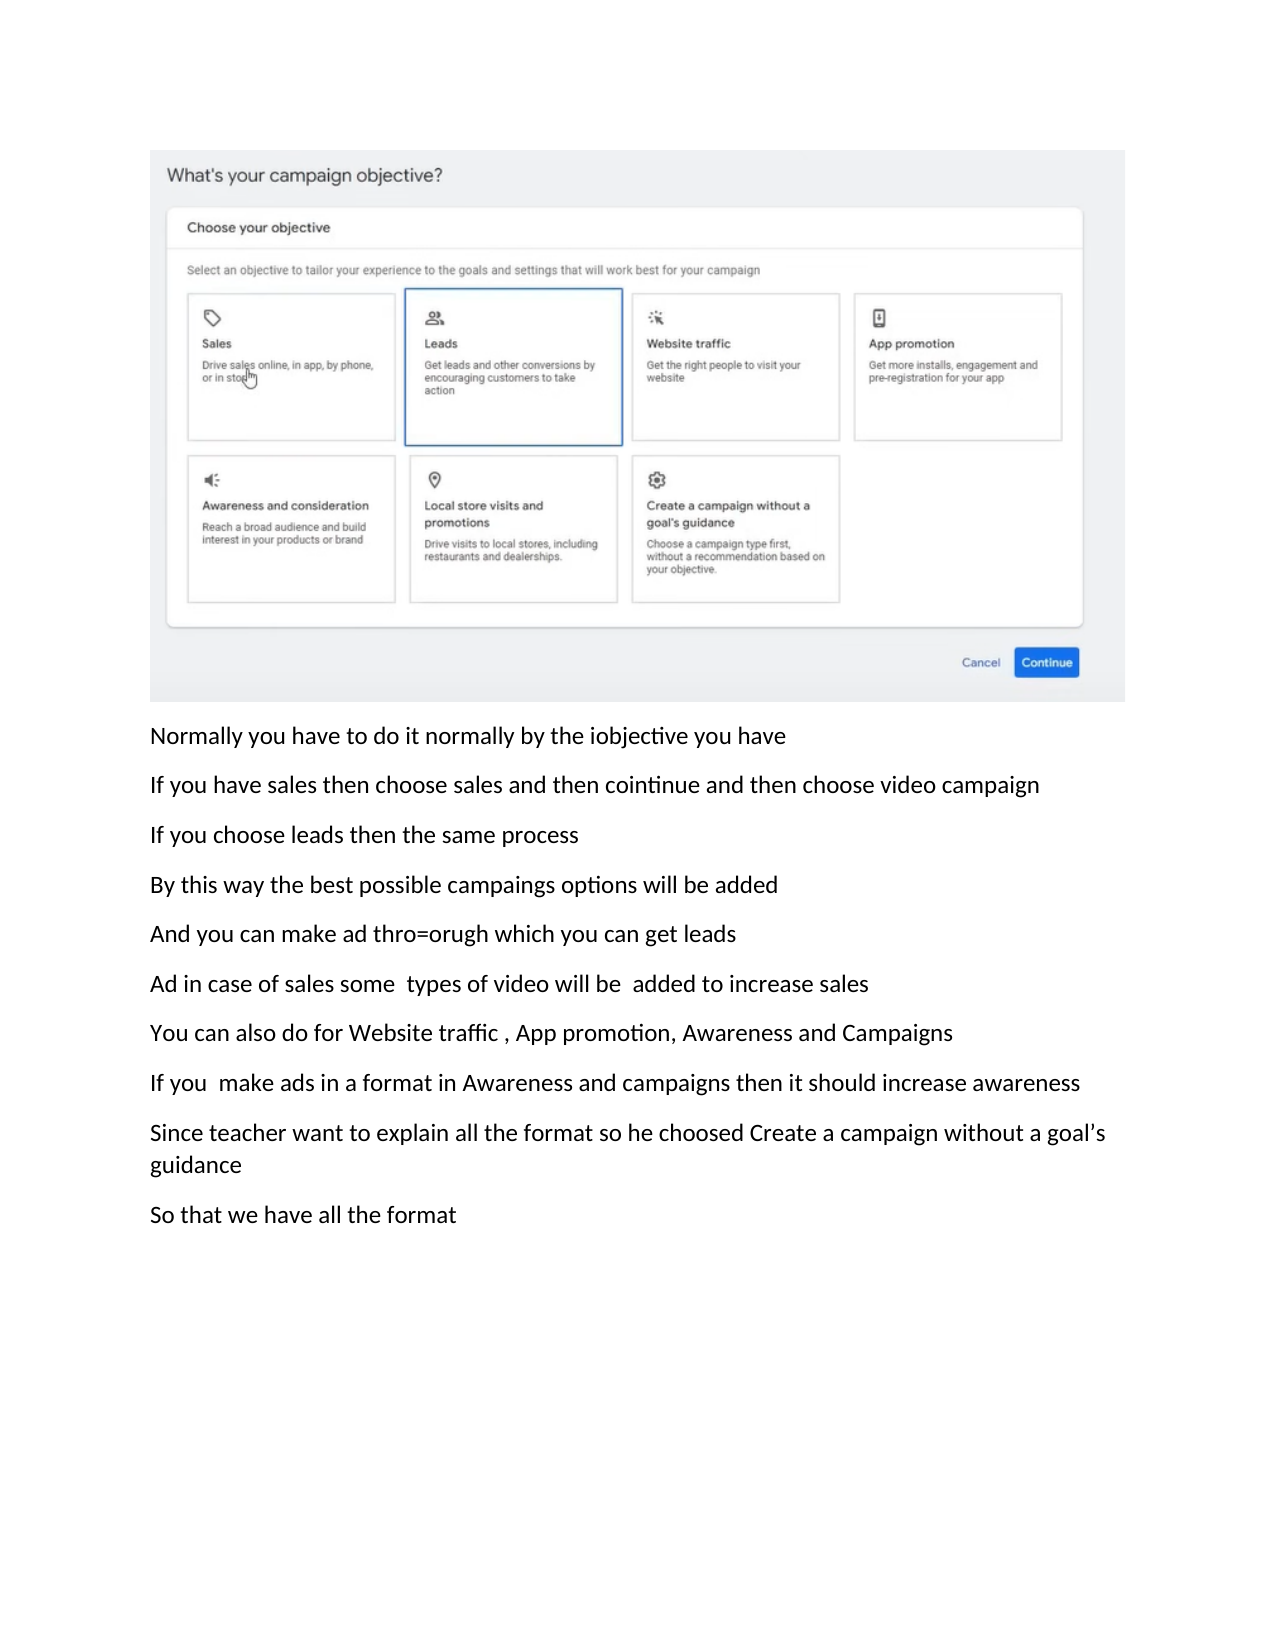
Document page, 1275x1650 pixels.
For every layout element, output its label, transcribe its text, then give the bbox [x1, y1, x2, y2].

text If you choose leads then the same process [150, 819, 1125, 850]
text Normally you have to do it normally by the iobjective you have [150, 720, 1125, 751]
text Ad in case of sales some types of video will be added to increase sales [150, 968, 1125, 998]
text If you have sales then choose sales and then cointinue and then choose video campaign [150, 769, 1125, 800]
text You can also do for Website traffic , App promotion, Awareness and Campaigns [150, 1017, 1125, 1048]
text By this way the best possible campaings options will be added [150, 869, 1125, 899]
text So that we have all the format [150, 1199, 1125, 1230]
text And you can make ad thro=orugh which you can get leads [150, 918, 1125, 949]
picture [150, 150, 1125, 702]
text Since teacher want to explain all the format so he choosed Create a campaign without a goal’s guidance [150, 1117, 1125, 1180]
text If you make ads in a format in Awareness and campaigns then it should increase awareness [150, 1067, 1125, 1098]
